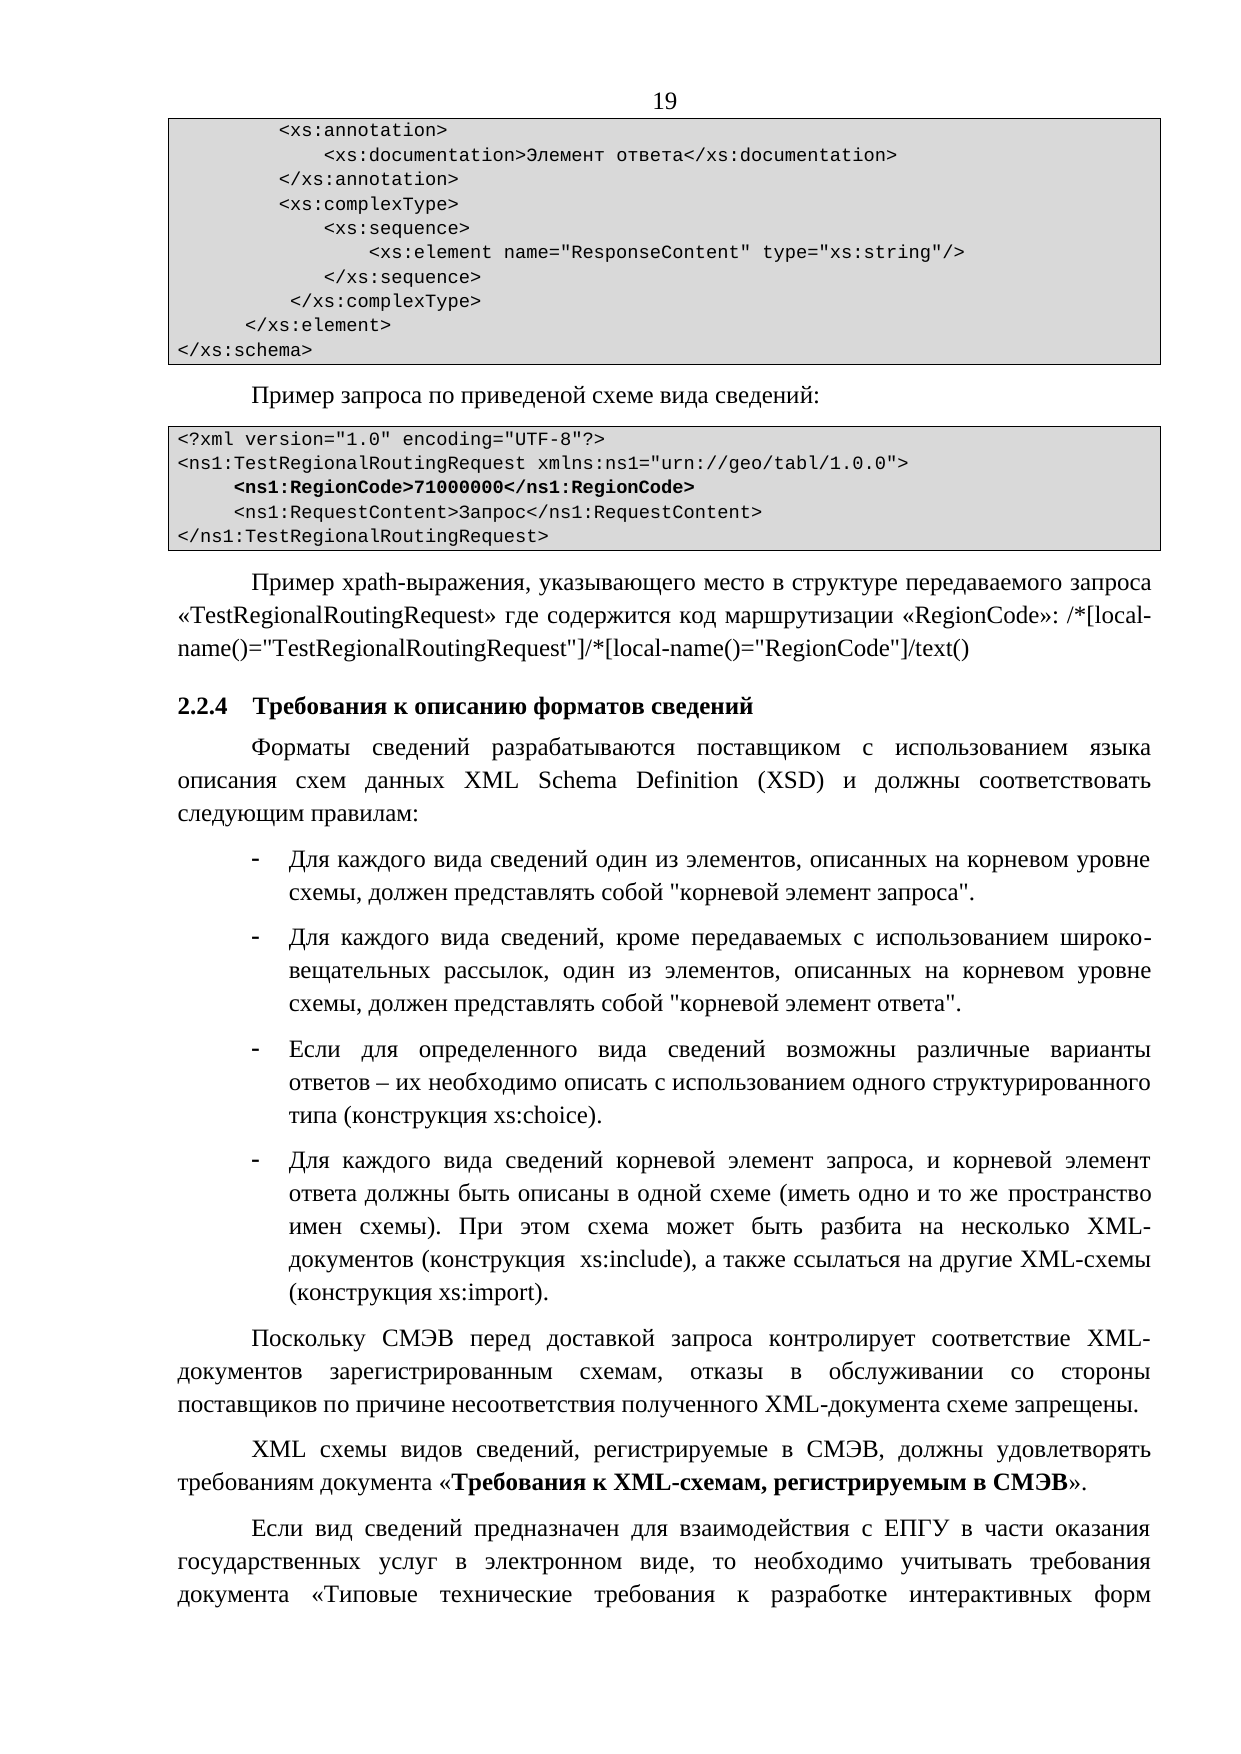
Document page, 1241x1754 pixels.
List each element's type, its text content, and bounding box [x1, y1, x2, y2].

list Для каждого вида сведений, кроме передаваемых с использованием широко­вещательных рассылок, один из элементов, описанных на корневом уровне схемы, должен представлять собой "корневой элемент ответа". [251, 922, 1152, 1017]
text <xs:sequence> [169, 216, 1160, 240]
text <ns1:RequestContent>Запрос</ns1:RequestContent> [169, 499, 1160, 524]
text <xs:documentation>Элемент ответа</xs:documentation> [169, 142, 1160, 167]
list Для каждого вида сведений один из элементов, описанных на корневом уровне схемы, должен представлять собой "корневой элемент запроса". [251, 844, 1152, 905]
text </xs:complexType> [169, 289, 1160, 313]
text <?xml version="1.0" encoding="UTF-8"?> [169, 427, 1160, 451]
text Пример запроса по приведеной схеме вида сведений: [177, 381, 1152, 409]
list Если для определенного вида сведений возможны различные варианты ответов – их необходимо описать с использованием одного структурированного типа (конструкция xs:choice). [251, 1034, 1152, 1128]
text Пример xpath-выражения, указывающего место в структуре передаваемого запроса «TestRegionalRoutingRequest» где содержится код маршрутизации «RegionCode»: /*[local-name()="TestRegionalRoutingRequest"]/*[local-name()="RegionCode"]/text() [177, 567, 1152, 662]
text <xs:annotation> [169, 119, 1160, 142]
text <ns1:TestRegionalRoutingRequest xmlns:ns1="urn://geo/tabl/1.0.0"> [169, 451, 1160, 475]
text </xs:element> [169, 313, 1160, 337]
text <xs:complexType> [169, 191, 1160, 216]
text </xs:sequence> [169, 264, 1160, 289]
subtitle Требования к описанию форматов сведений [177, 691, 1152, 719]
text Форматы сведений разрабатываются поставщиком с использованием языка описания схем данных XML Schema Definition (XSD) и должны соответствовать следующим правилам: [177, 732, 1152, 827]
text Поскольку СМЭВ перед доставкой запроса контролирует соответствие XML-документов зарегистрированным схемам, отказы в обслуживании со стороны поставщиков по причине несоответствия полученного XML-документа схеме запрещены. [177, 1323, 1152, 1418]
text <ns1:RegionCode>71000000</ns1:RegionCode> [169, 475, 1160, 499]
text </xs:schema> [169, 337, 1160, 364]
text <xs:element name="ResponseContent" type="xs:string"/> [169, 240, 1160, 264]
text </xs:annotation> [169, 167, 1160, 191]
text XML схемы видов сведений, регистрируемые в СМЭВ, должны удовлетворять требованиям документа «Требования к XML-схемам, регистрируемым в СМЭВ». [177, 1434, 1152, 1496]
text Если вид сведений предназначен для взаимодействия с ЕПГУ в части оказания государственных услуг в электронном виде, то необходимо учитывать требования документа «Типовые технические требования к разработке интерактивных форм [177, 1513, 1152, 1608]
list Для каждого вида сведений корневой элемент запроса, и корневой элемент ответа должны быть описаны в одной схеме (иметь одно и то же пространство имен схемы). При этом схема может быть разбита на несколько XML-документов (конструкция xs:include), а также ссылаться на другие XML-схемы (конструкция xs:import). [251, 1145, 1152, 1306]
text </ns1:TestRegionalRoutingRequest> [169, 524, 1160, 550]
